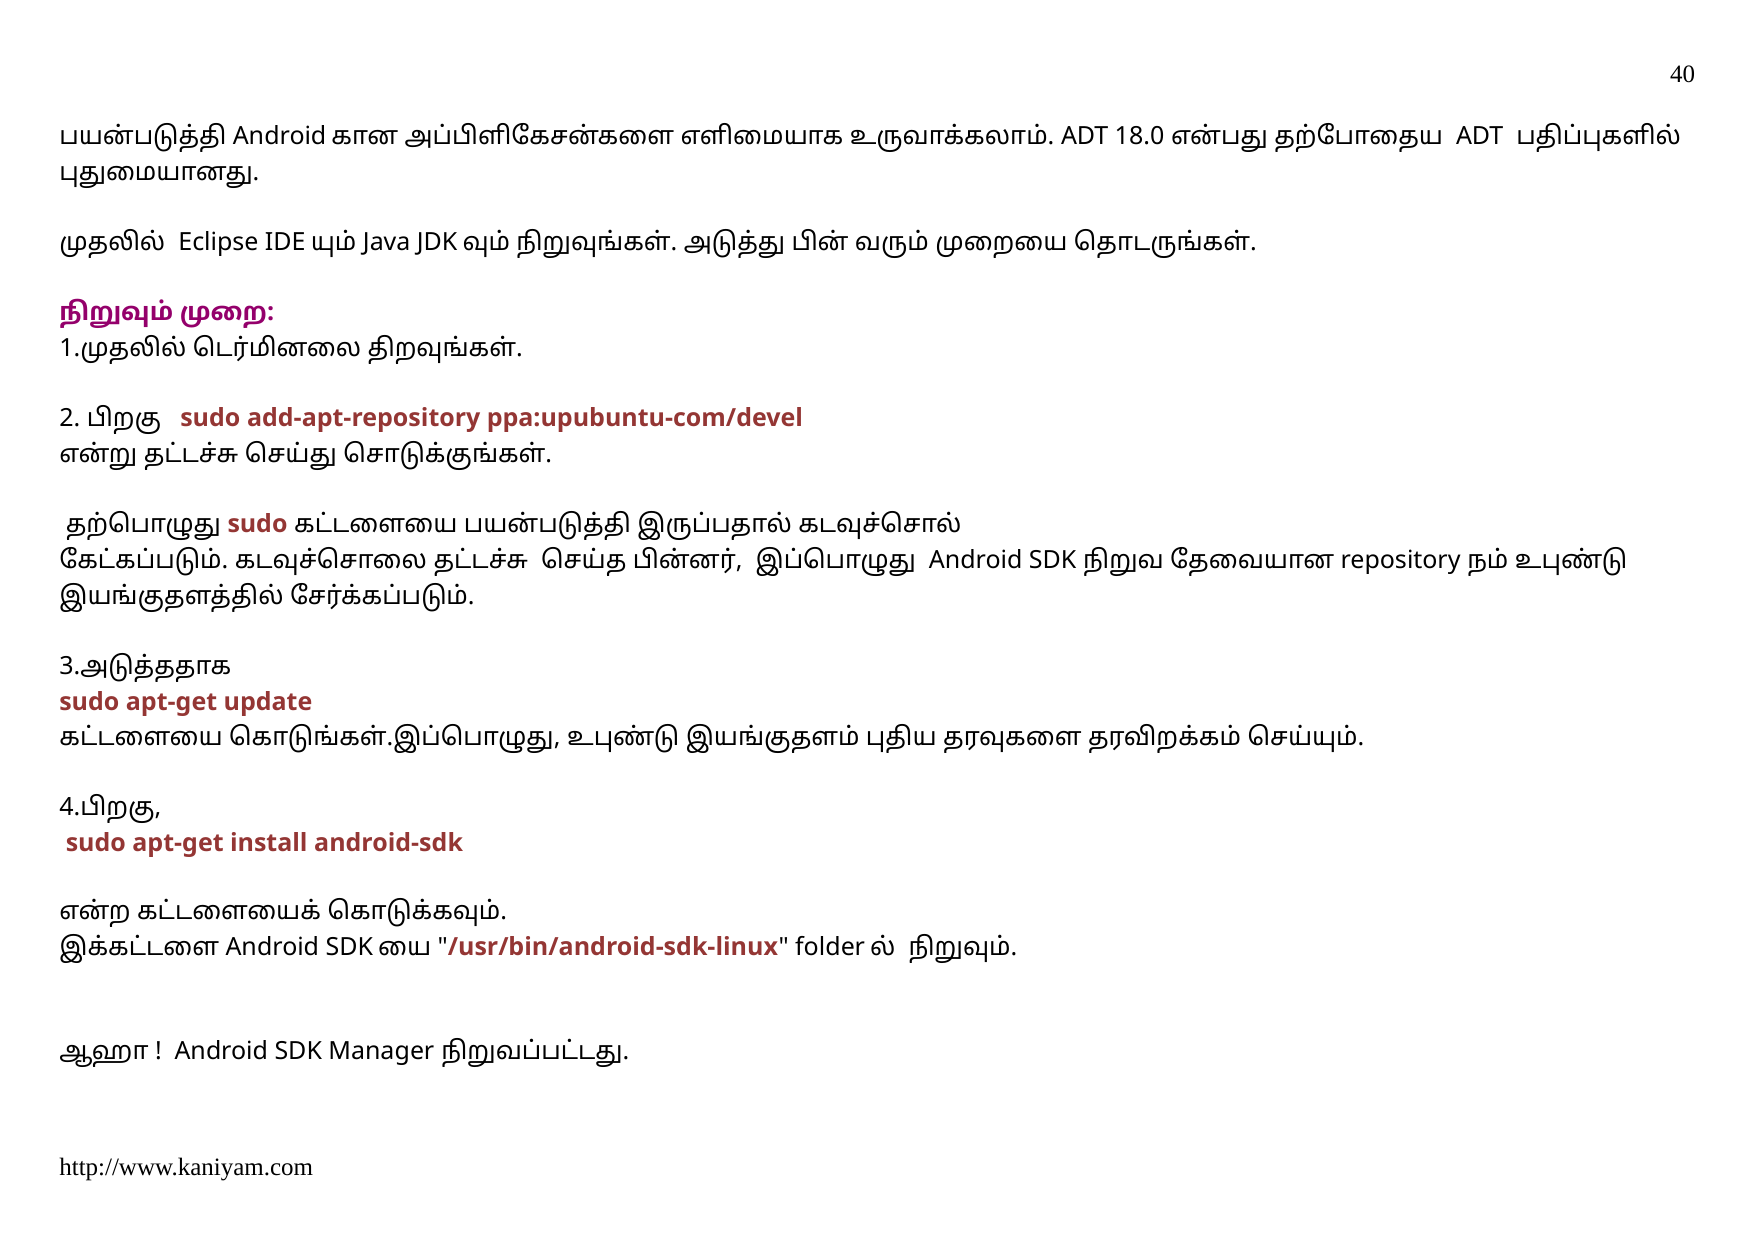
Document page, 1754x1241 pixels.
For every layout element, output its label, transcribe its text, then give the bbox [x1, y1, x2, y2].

text என்று தட்டச்சு செய்து சொடுக்குங்கள். [59, 436, 1695, 472]
text sudo apt-get update [59, 684, 1695, 718]
text நிறுவும் முறை: [59, 293, 1695, 329]
text கட்டளையை கொடுங்கள்.இப்பொழுது, உபுண்டு இயங்குதளம் புதிய தரவுகளை தரவிறக்கம் செய்யும். [59, 718, 1695, 754]
text தற்பொழுது sudo கட்டளையை பயன்படுத்தி இருப்பதால் கடவுச்சொல் [59, 506, 1695, 542]
text இக்கட்டளை Android SDKயை "/usr/bin/android-sdk-linux" folderல் நிறுவும். [59, 928, 1695, 964]
text 4.பிறகு, [59, 788, 1695, 824]
text பயன்படுத்தி Androidகான அப்பிளிகேசன்களை எளிமையாக உருவாக்கலாம். ADT 18.0 என்பது தற்போதைய ADT பதிப்புகளில் புதுமையானது. [59, 117, 1695, 189]
text 3.அடுத்ததாக [59, 648, 1695, 684]
text முதலில் Eclipse IDEயும் Java JDKவும் நிறுவுங்கள். அடுத்து பின் வரும் முறையை தொடருங்கள். [59, 223, 1695, 259]
text sudo apt-get install android-sdk [59, 824, 1695, 858]
text கேட்கப்படும். கடவுச்சொலை தட்டச்சு செய்த பின்னர், இப்பொழுது Android SDK நிறுவ தேவையான repository நம் உபுண்டு இயங்குதளத்தில் சேர்க்கப்படும். [59, 542, 1695, 614]
text 2. பிறகு sudo add-apt-repository ppa:upubuntu-com/devel [59, 400, 1695, 436]
text என்ற கட்டளையைக் கொடுக்கவும். [59, 892, 1695, 928]
text ஆஹா ! Android SDK Manager நிறுவப்பட்டது. [59, 1033, 1695, 1069]
text 1.முதலில் டெர்மினலை திறவுங்கள். [59, 329, 1695, 366]
